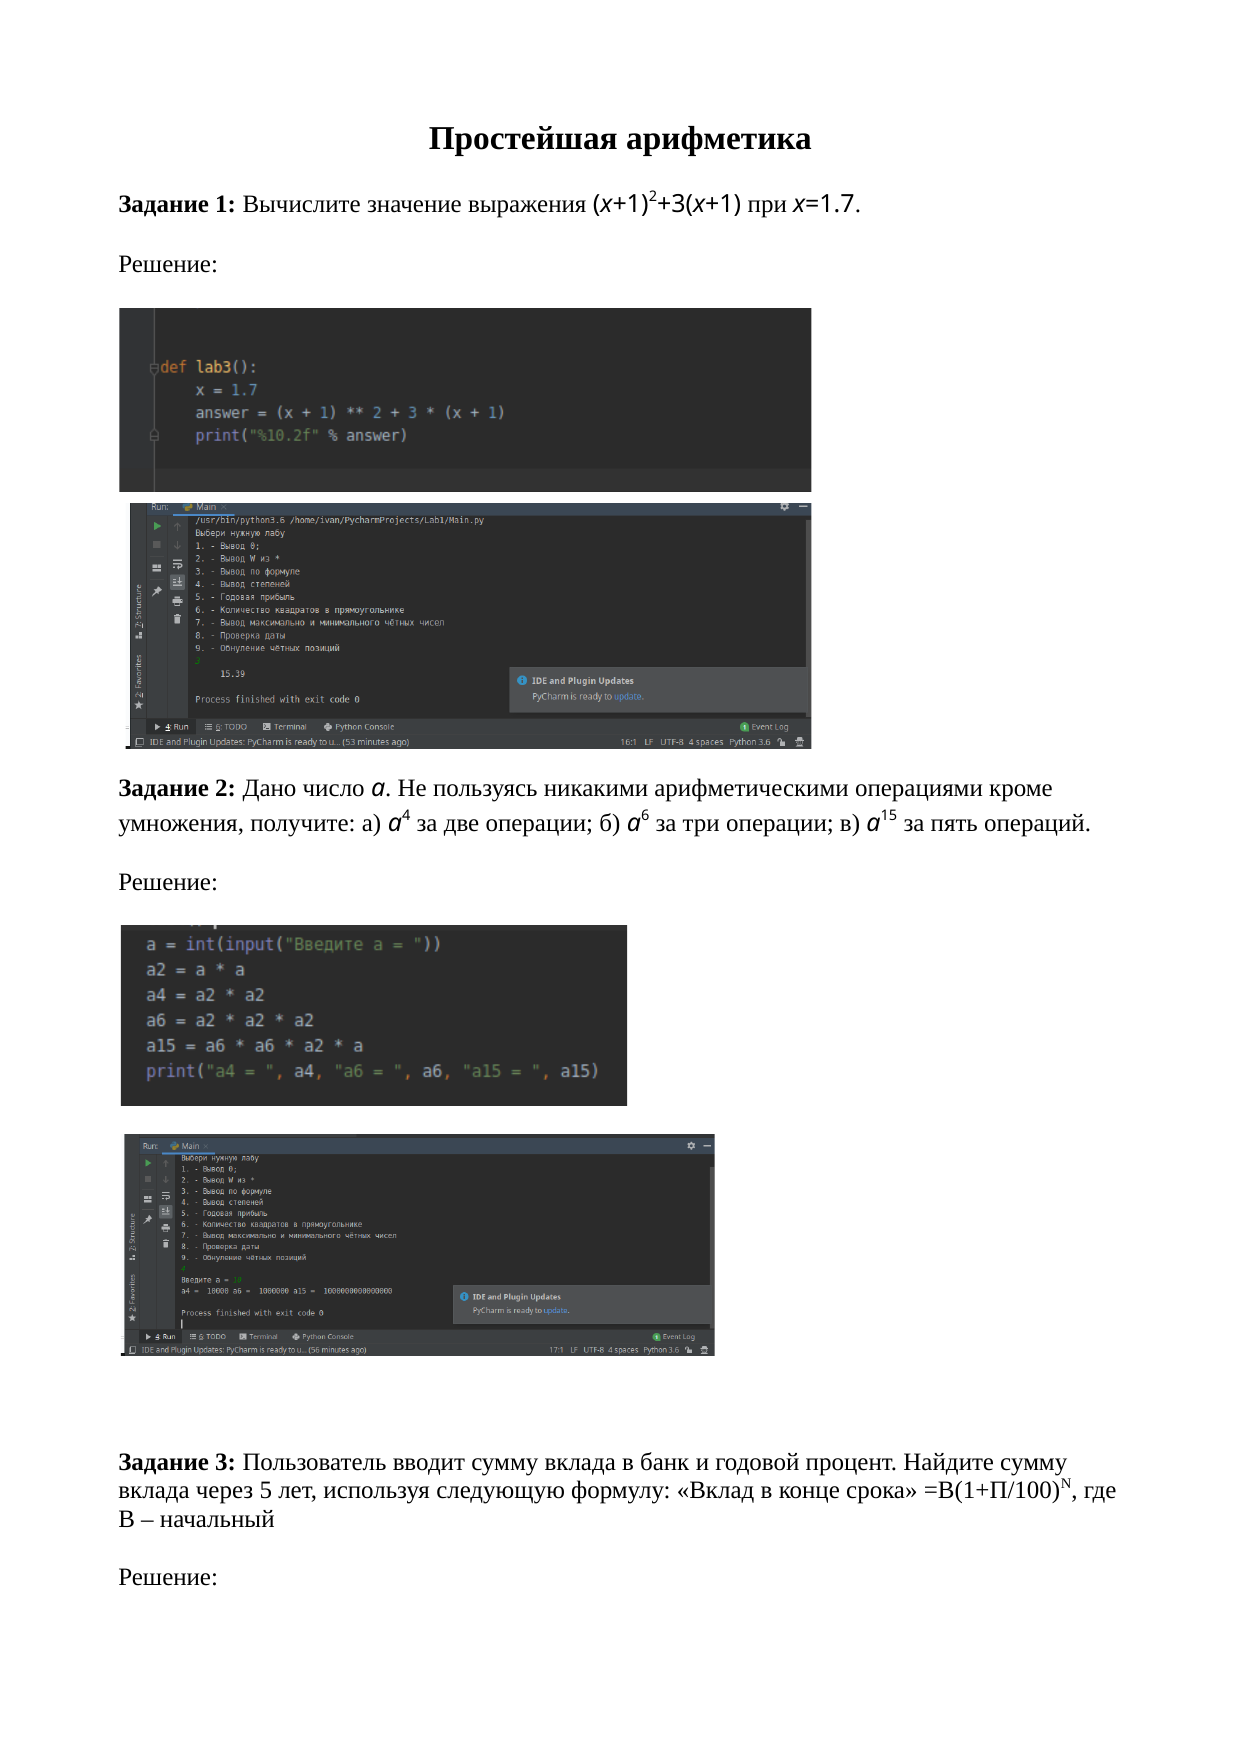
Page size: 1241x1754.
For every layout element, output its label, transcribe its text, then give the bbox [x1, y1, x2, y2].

text Решение: [118, 1562, 1122, 1591]
text Решение: [118, 867, 1122, 896]
picture [120, 925, 223, 1106]
text Задание 2: Дано число a. Не пользуясь никакими арифметическими операциями кроме умножения, получите: а) a4 за две операции; б) a6 за три операции; в) a15 за пять операций. [118, 770, 1122, 838]
text Простейшая арифметика [118, 118, 1122, 156]
text Решение: [118, 249, 1122, 278]
text Задание 3: Пользователь вводит сумму вклада в банк и годовой процент. Найдите сумму вклада через 5 лет, используя следующую формулу: «Вклад в конце срока» =В(1+П/100)N, где В – начальный [118, 1447, 1122, 1533]
text Задание 1: Вычислите значение выражения (x+1)2+3(x+1) при x=1.7. [118, 186, 1122, 220]
